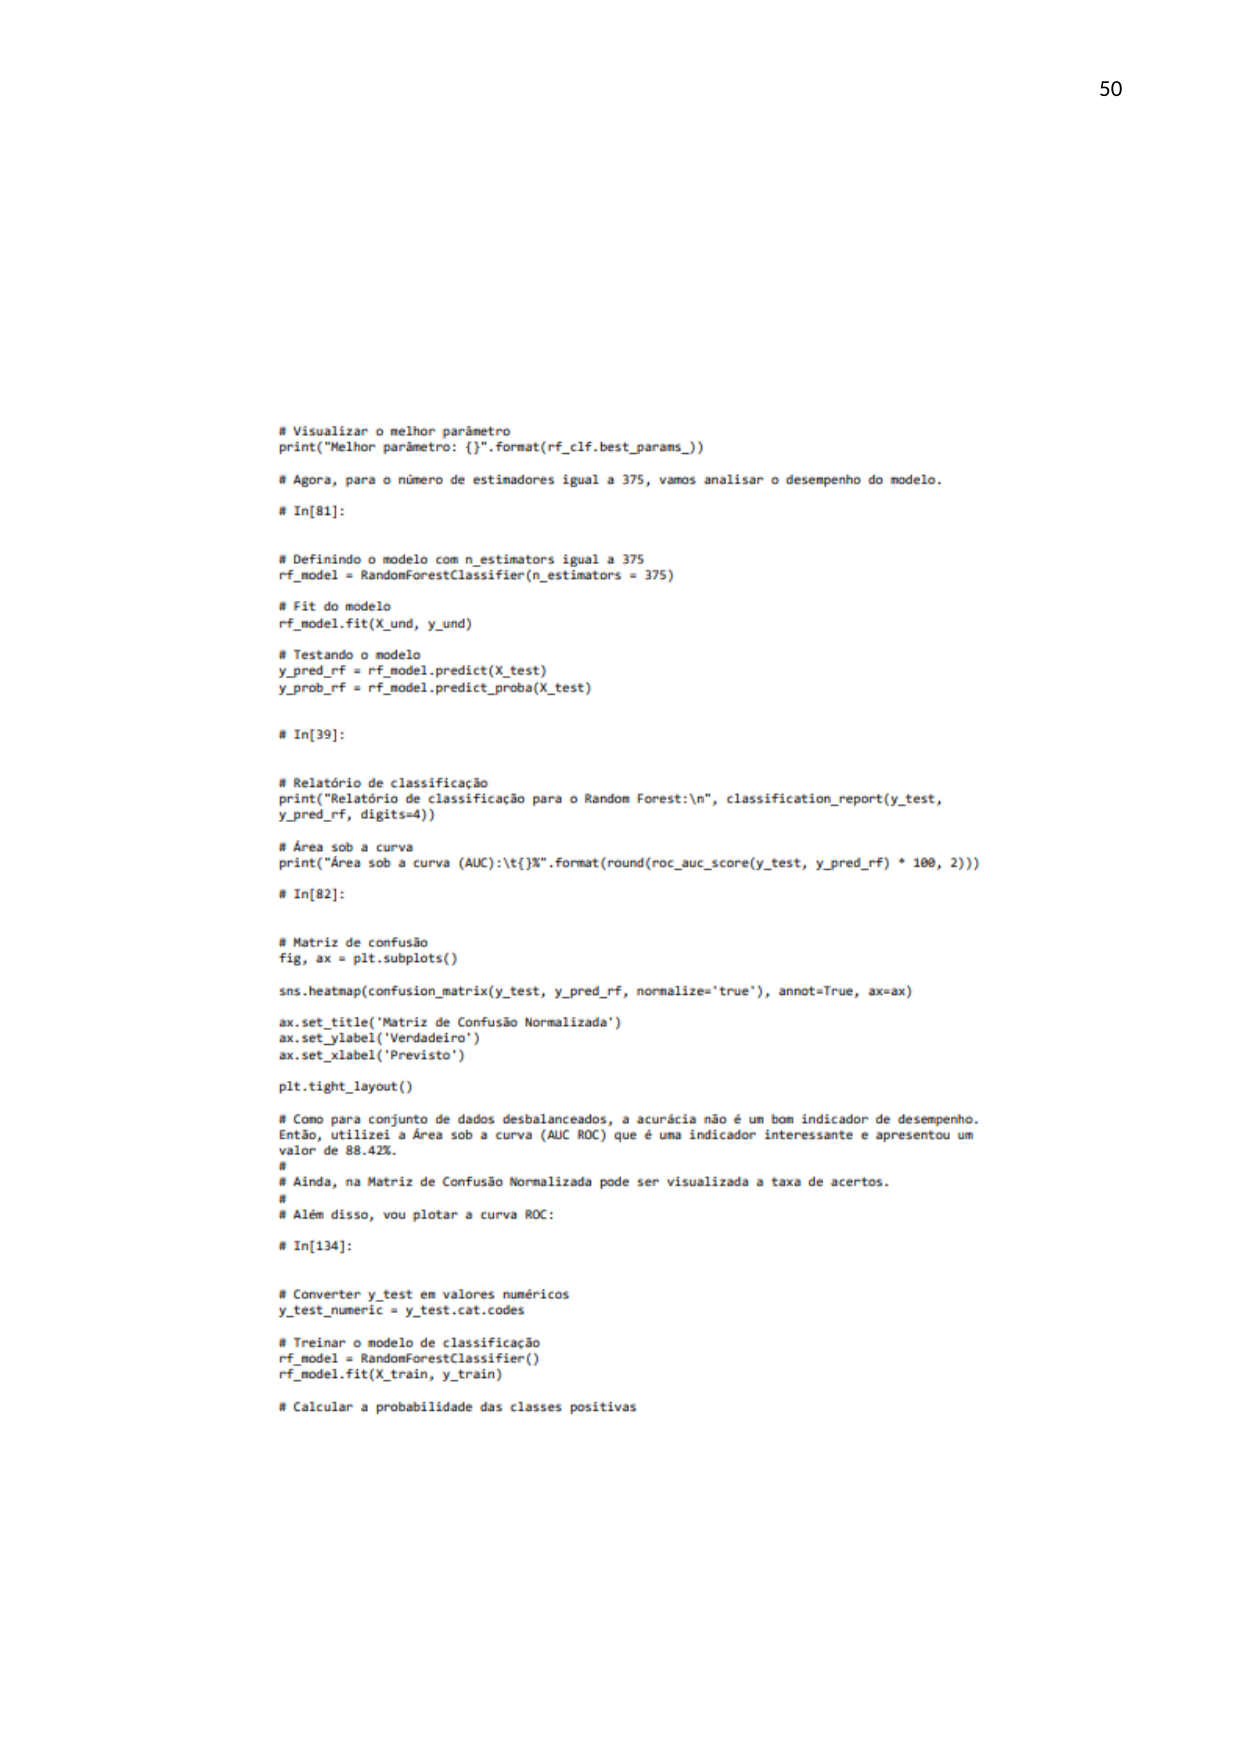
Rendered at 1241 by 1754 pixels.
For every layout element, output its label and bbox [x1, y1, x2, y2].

picture [227, 392, 1072, 1449]
